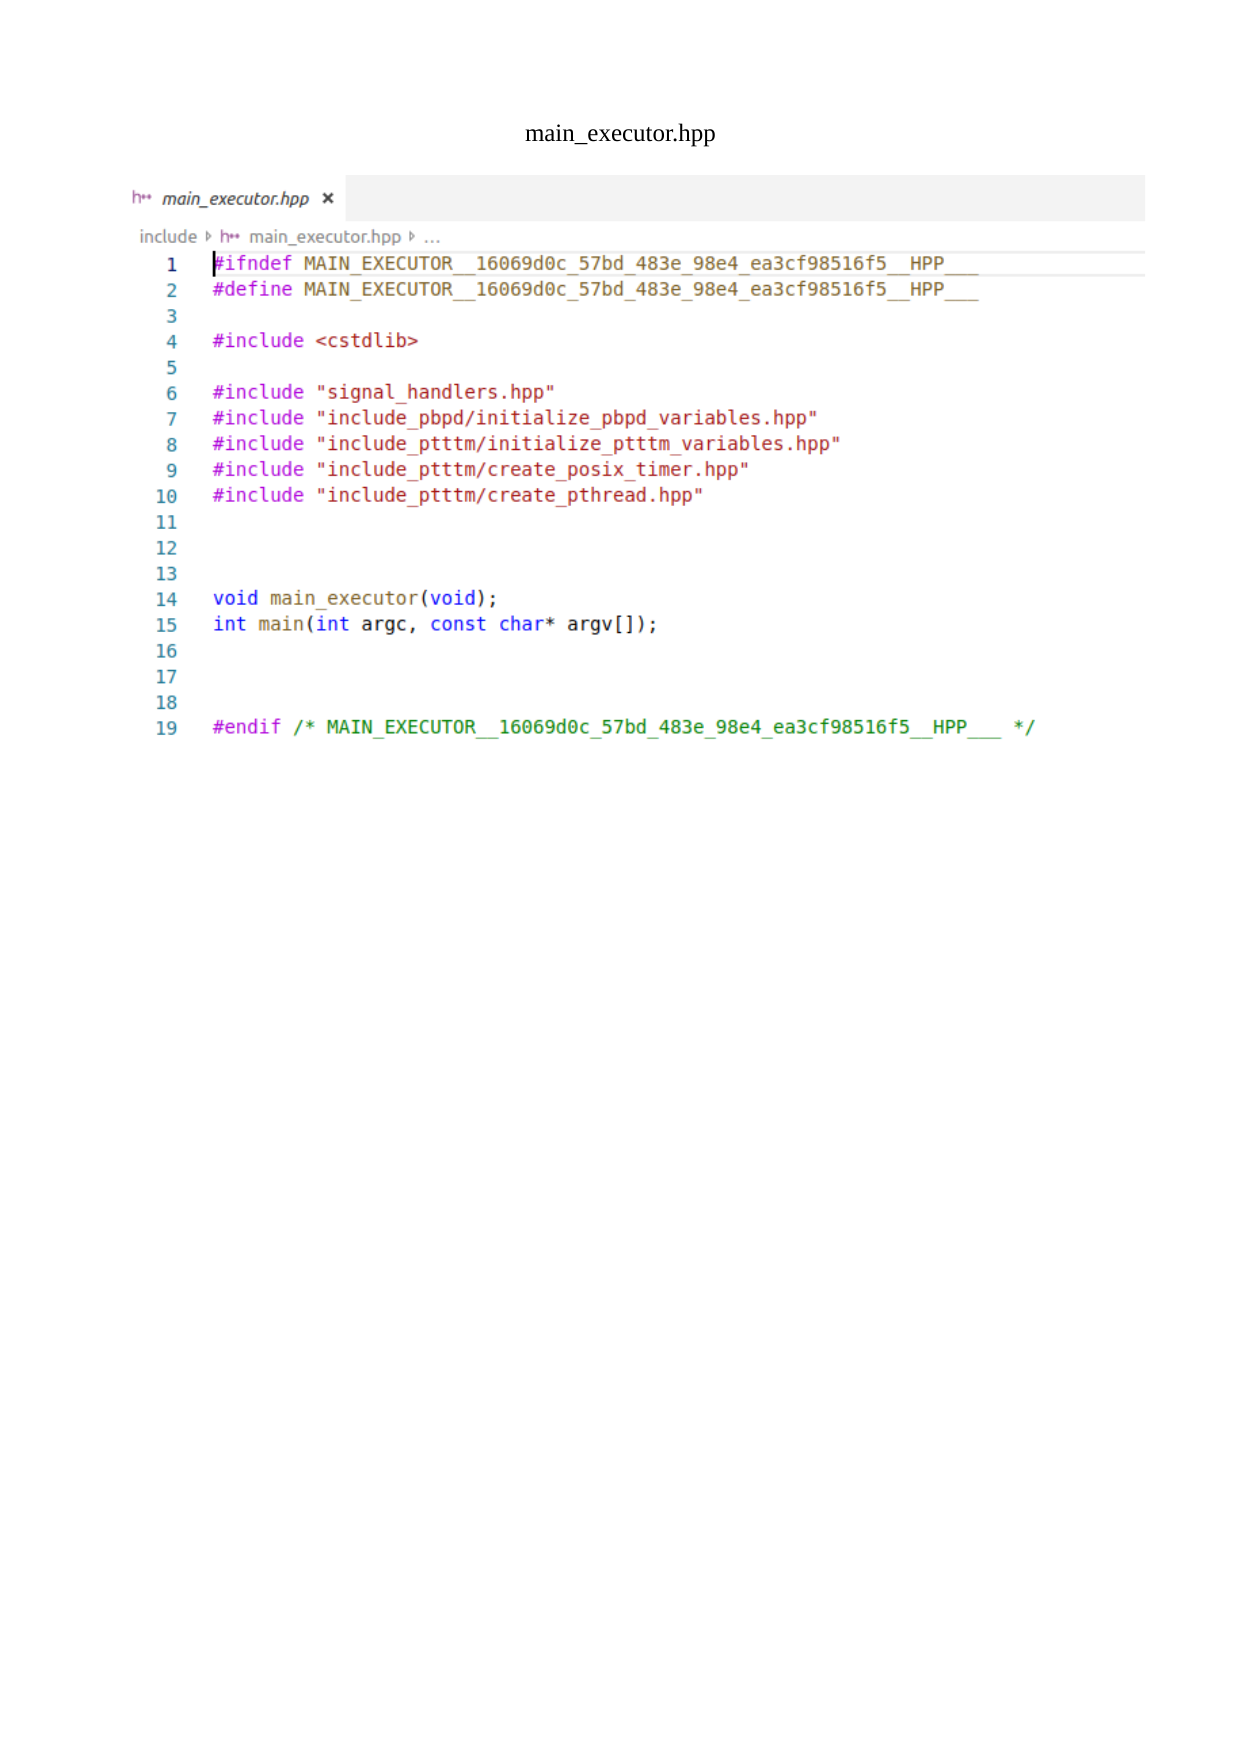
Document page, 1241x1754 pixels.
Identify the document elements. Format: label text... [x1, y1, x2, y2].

text main_executor.hpp [118, 118, 1122, 147]
picture [118, 175, 1146, 434]
